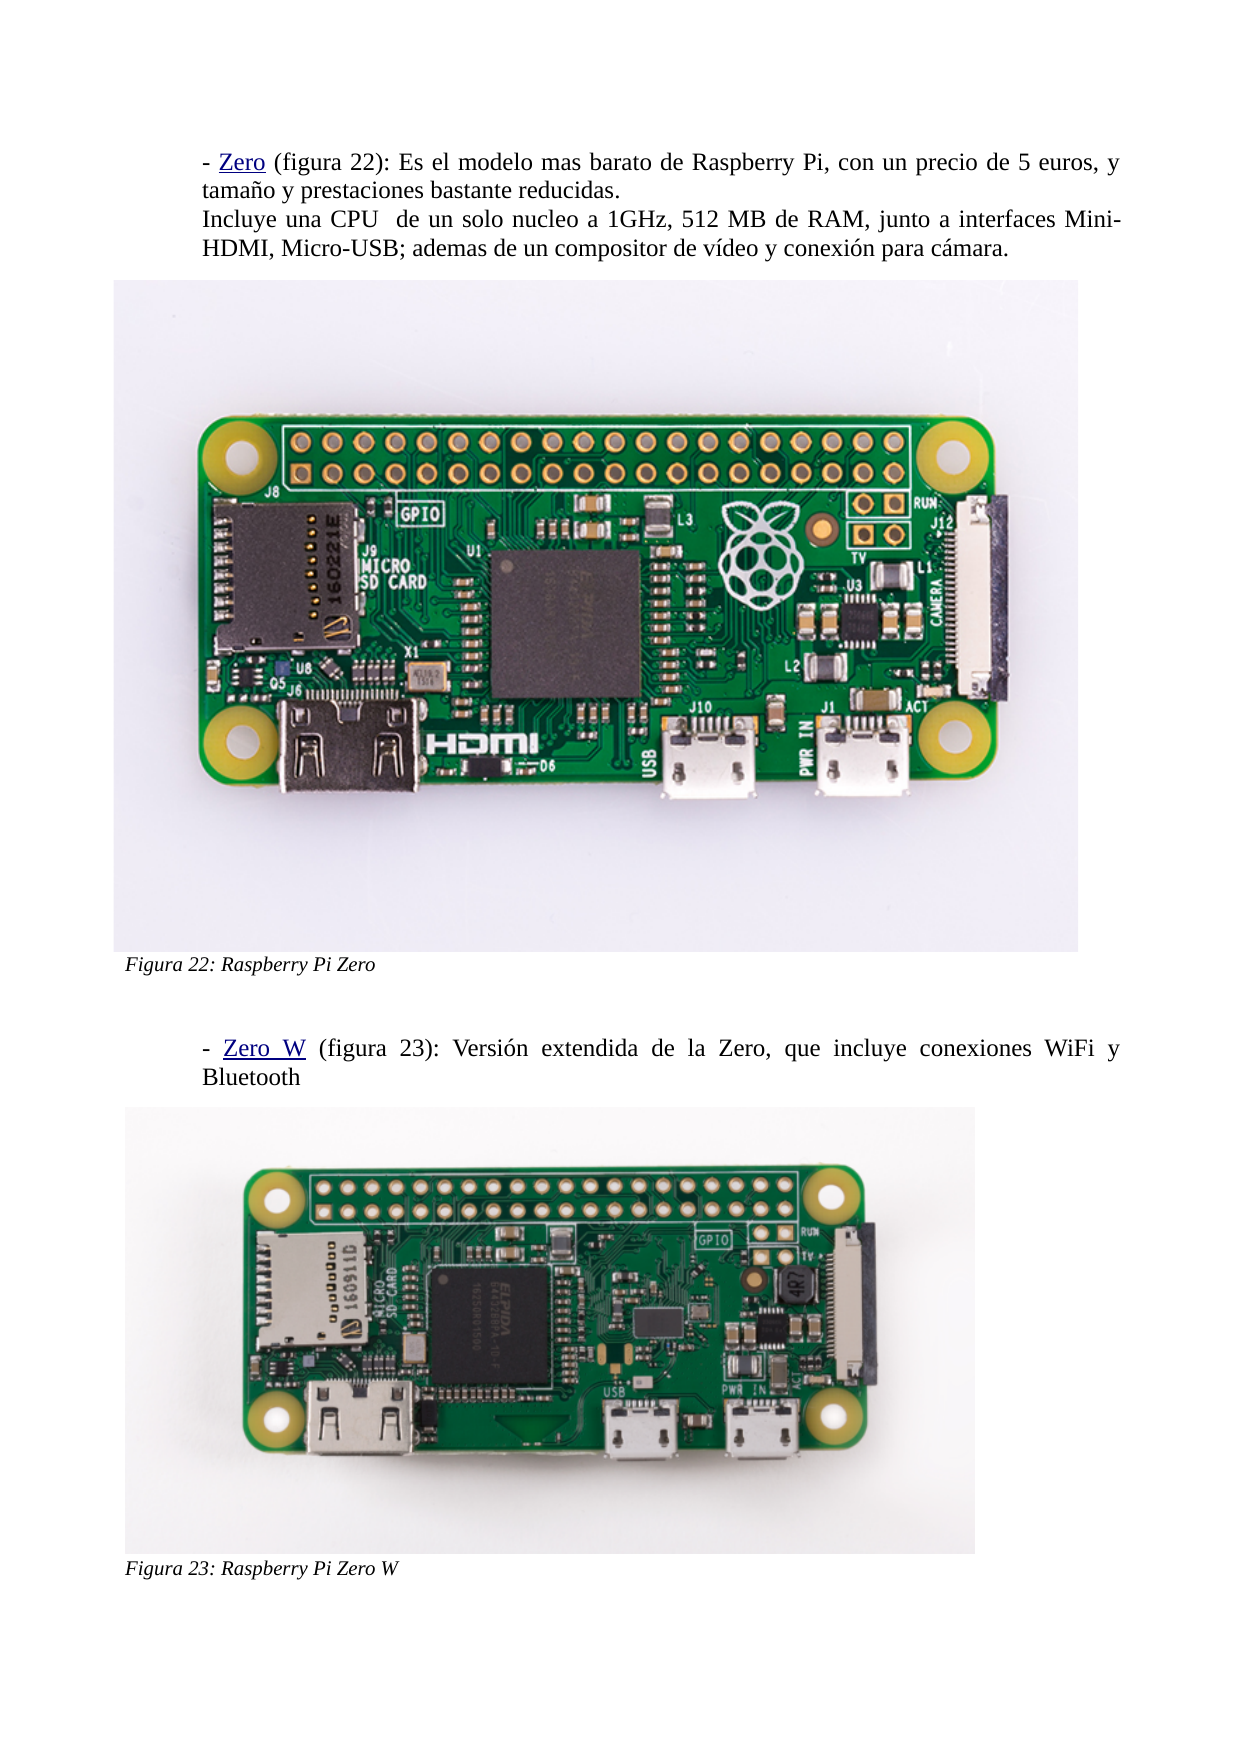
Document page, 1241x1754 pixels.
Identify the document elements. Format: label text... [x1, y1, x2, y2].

text - Zero (figura 22): Es el modelo mas barato de Raspberry Pi, con un precio de 5 euros, y tamaño y prestaciones bastante reducidas. [202, 147, 1122, 204]
text Figura 22: Raspberry Pi Zero [125, 262, 1122, 976]
text Figura 23: Raspberry Pi Zero W [125, 1556, 1122, 1580]
text - Zero W (figura 23): Versión extendida de la Zero, que incluye conexiones WiFi y Bluetooth [202, 1033, 1122, 1091]
text Incluye una CPU de un solo nucleo a 1GHz, 512 MB de RAM, junto a interfaces Mini-HDMI, Micro-USB; ademas de un compositor de vídeo y conexión para cámara. [202, 204, 1122, 262]
picture [125, 1107, 975, 1554]
picture [113, 280, 1079, 952]
